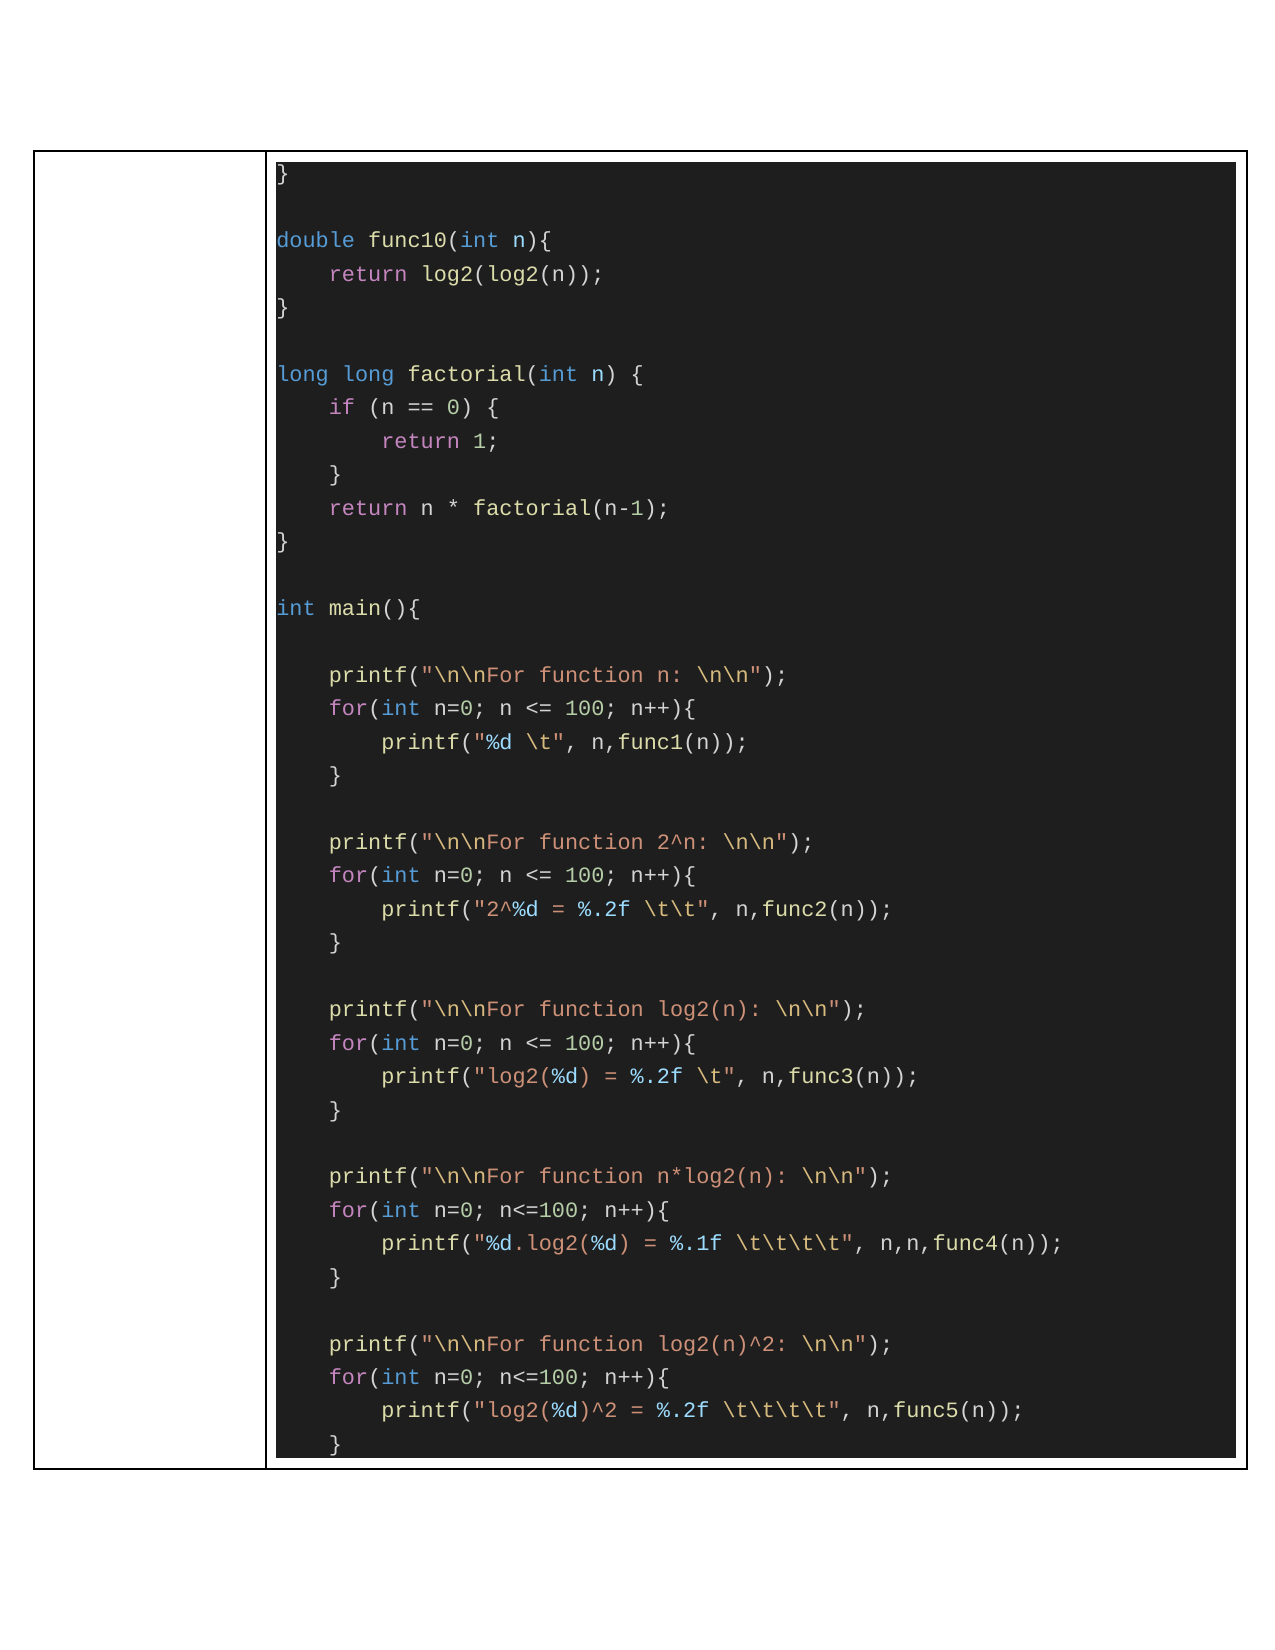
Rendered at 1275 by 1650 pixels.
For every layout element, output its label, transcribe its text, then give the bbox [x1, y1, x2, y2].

table_cell [35, 152, 265, 1468]
table_cell } double func10(int n){ return log2(log2(n)); } long long factorial(int n) { if (n == 0) { return 1; } return n * factorial(n-1); } int main(){ printf("\n\nFor function n: \n\n"); for(int n=0; n <= 100; n++){ printf("%d \t", n,func1(n)); } printf("\n\nFor function 2^n: \n\n"); for(int n=0; n <= 100; n++){ printf("2^%d = %.2f \t\t", n,func2(n)); } printf("\n\nFor function log2(n): \n\n"); for(int n=0; n <= 100; n++){ printf("log2(%d) = %.2f \t", n,func3(n)); } printf("\n\nFor function n*log2(n): \n\n"); for(int n=0; n<=100; n++){ printf("%d.log2(%d) = %.1f \t\t\t\t", n,n,func4(n)); } printf("\n\nFor function log2(n)^2: \n\n"); for(int n=0; n<=100; n++){ printf("log2(%d)^2 = %.2f \t\t\t\t", n,func5(n)); } [267, 152, 1246, 1468]
